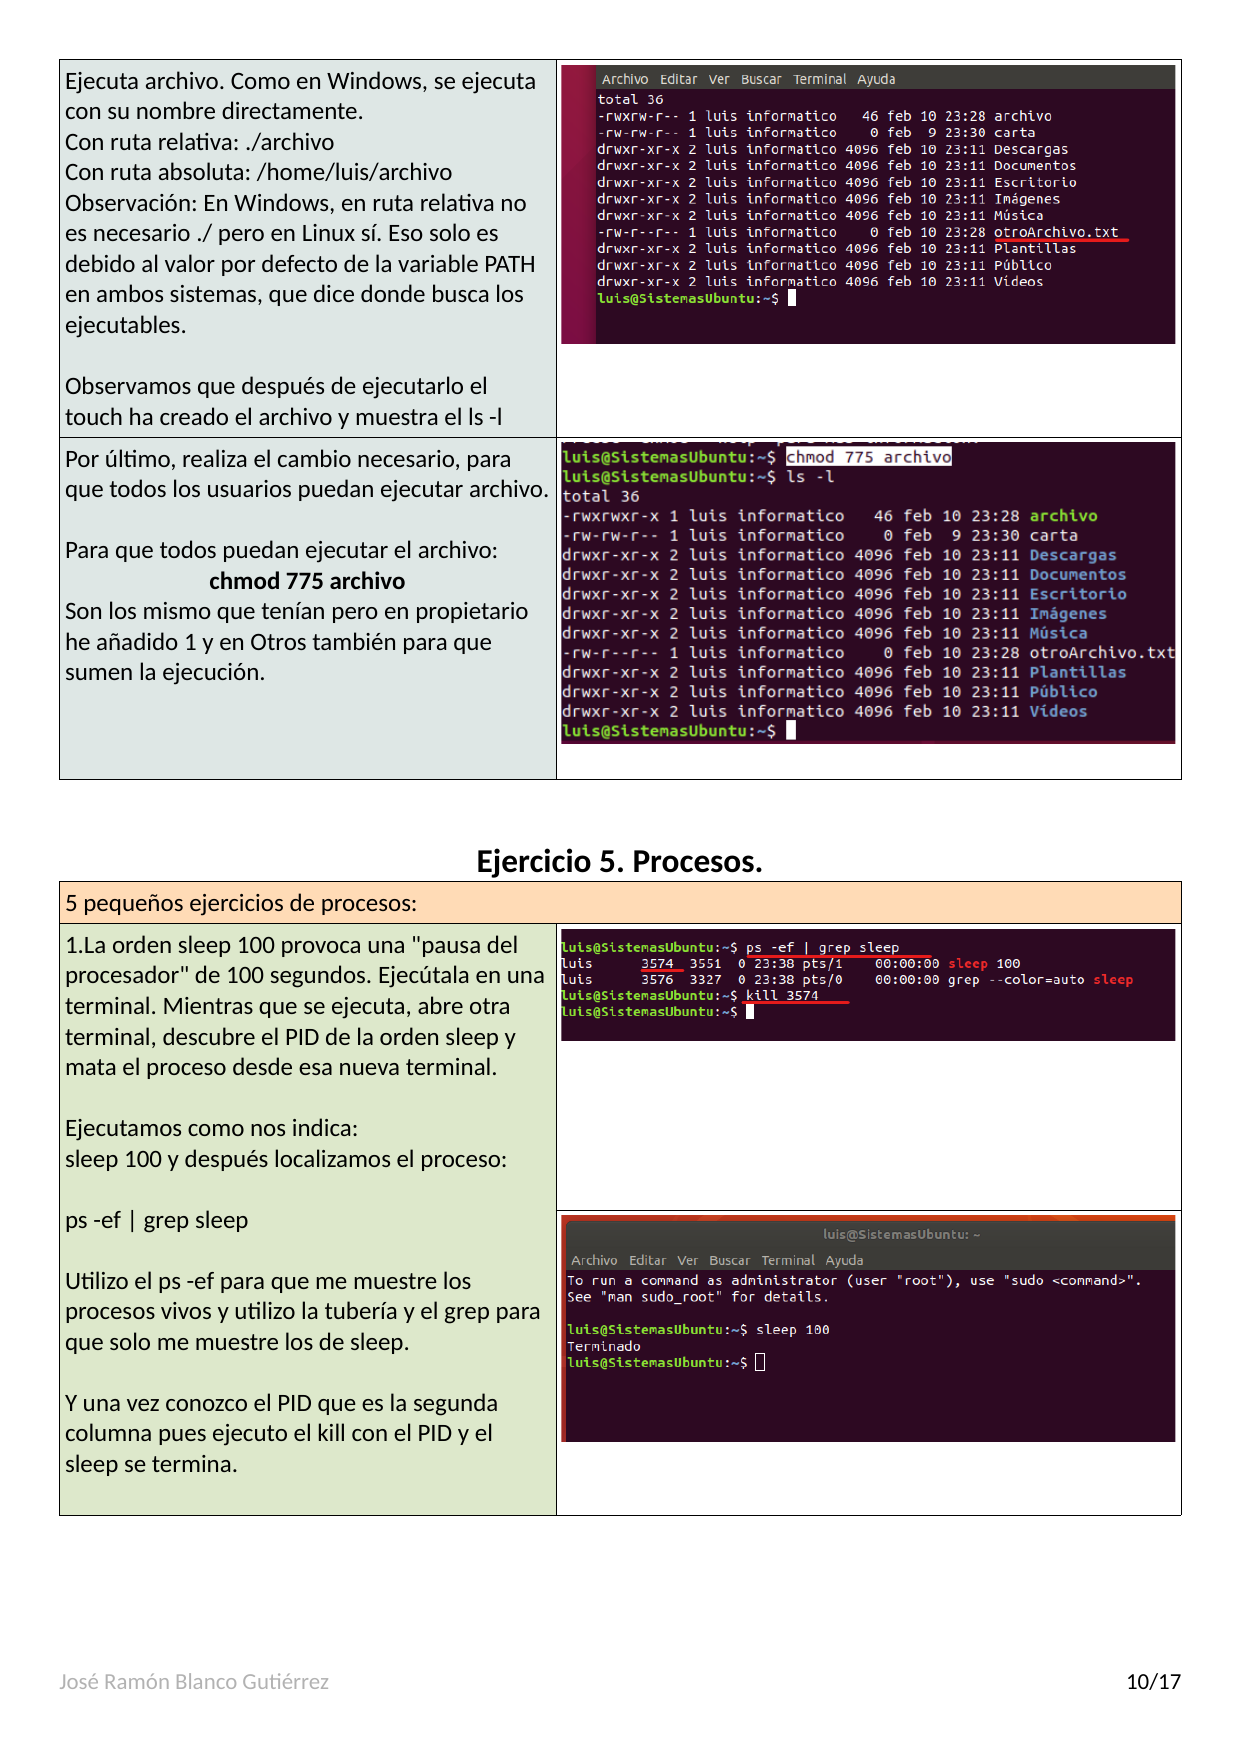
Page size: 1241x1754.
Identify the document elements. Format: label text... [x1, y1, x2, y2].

picture [561, 442, 1176, 744]
picture [561, 1215, 1176, 1442]
text Ejercicio 5. Procesos. [59, 841, 1181, 881]
table_cell [557, 438, 1181, 779]
table_header 5 pequeños ejercicios de procesos: [60, 882, 1181, 923]
picture [561, 929, 1176, 1041]
table_cell [557, 1211, 1181, 1515]
picture [561, 65, 1176, 344]
table_cell 1.La orden sleep 100 provoca una "pausa del procesador" de 100 segundos. Ejecútala en una terminal. Mientras que se ejecuta, abre otra terminal, descubre el PID de la orden sleep y mata el proceso desde esa nueva terminal. Ejecutamos como nos indica: sleep 100 y después localizamos el proceso: ps -ef | grep sleep Utilizo el ps -ef para que me muestre los procesos vivos y utilizo la tubería y el grep para que solo me muestre los de sleep. Y una vez conozco el PID que es la segunda columna pues ejecuto el kill con el PID y el sleep se termina. [60, 924, 556, 1515]
table_cell [557, 60, 1181, 437]
table_cell Por último, realiza el cambio necesario, para que todos los usuarios puedan ejecutar archivo. Para que todos puedan ejecutar el archivo: chmod 775 archivo Son los mismo que tenían pero en propietario he añadido 1 y en Otros también para que sumen la ejecución. [60, 438, 556, 779]
table_cell [557, 924, 1181, 1209]
table_cell Ejecuta archivo. Como en Windows, se ejecuta con su nombre directamente. Con ruta relativa: ./archivo Con ruta absoluta: /home/luis/archivo Observación: En Windows, en ruta relativa no es necesario ./ pero en Linux sí. Eso solo es debido al valor por defecto de la variable PATH en ambos sistemas, que dice donde busca los ejecutables. Observamos que después de ejecutarlo el touch ha creado el archivo y muestra el ls -l [60, 60, 556, 437]
